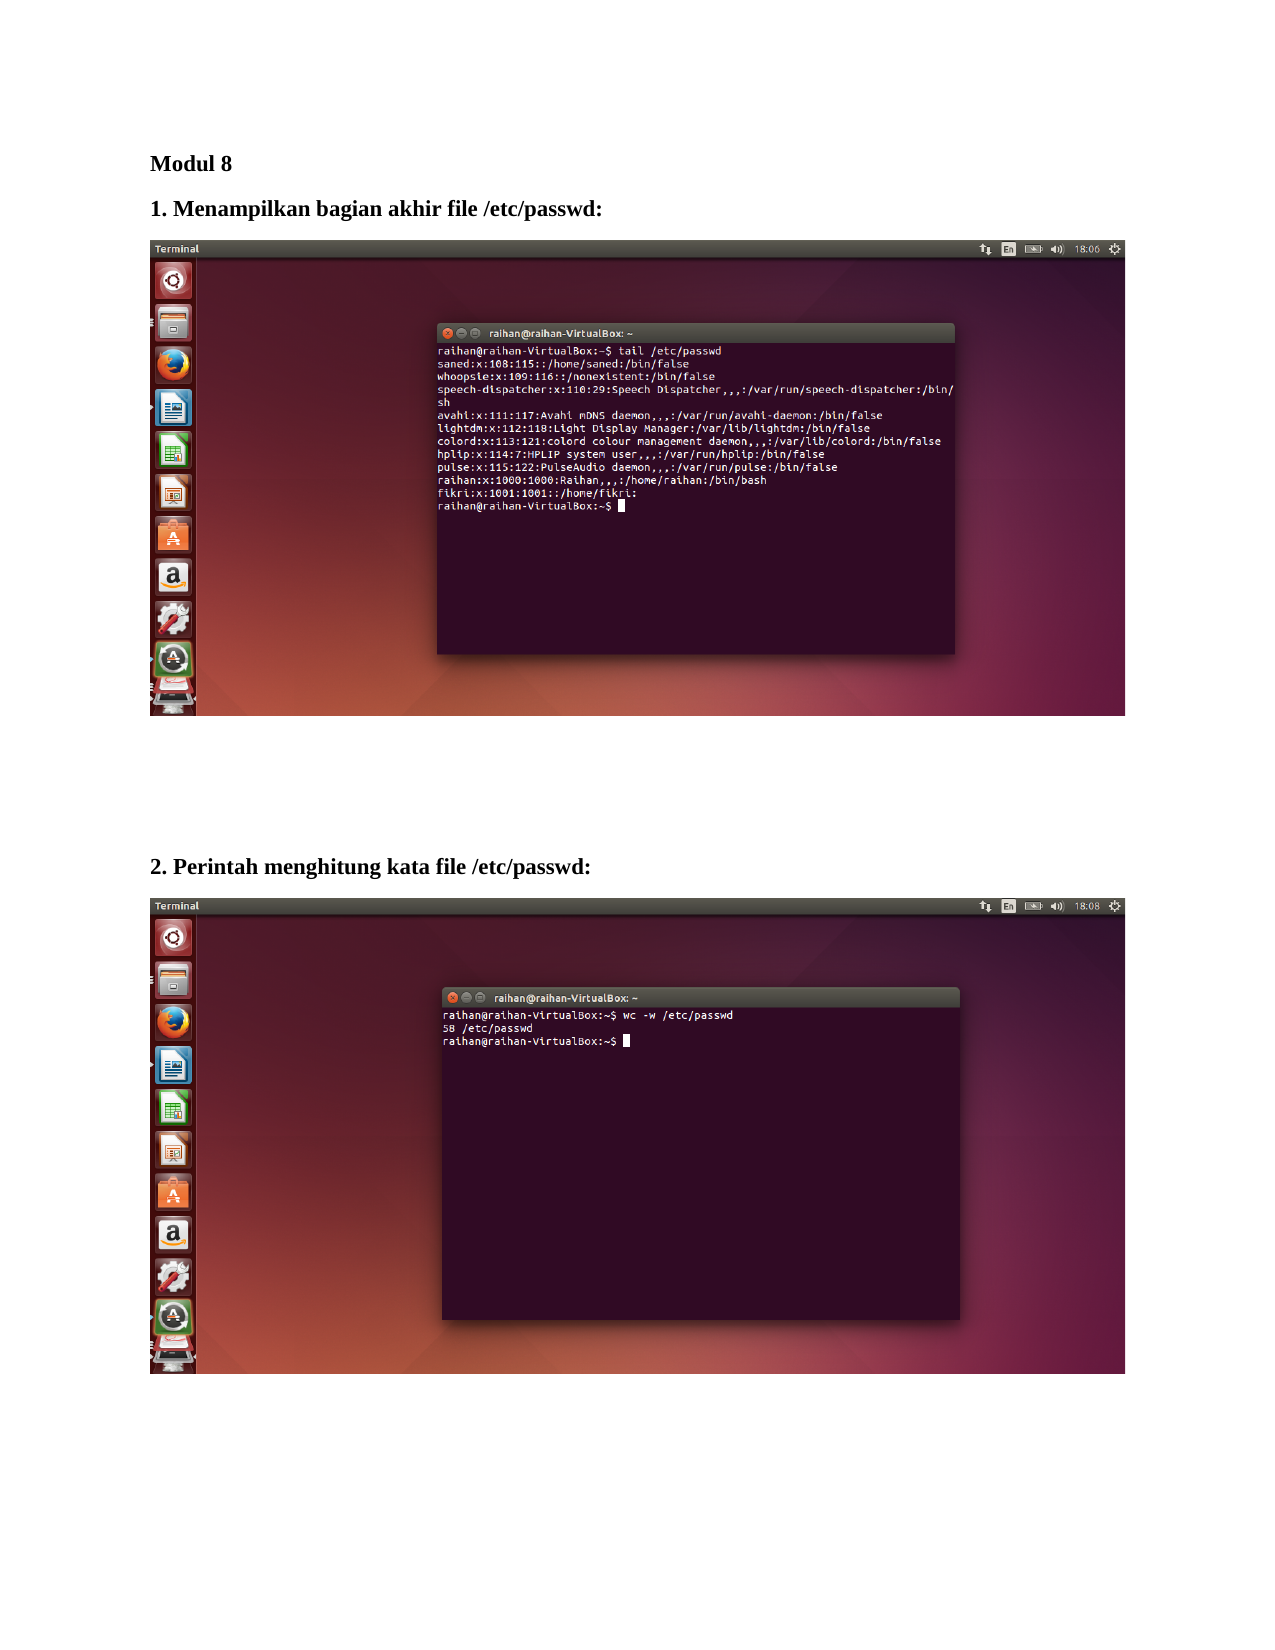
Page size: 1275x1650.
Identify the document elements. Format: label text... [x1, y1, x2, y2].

text Modul 8 [150, 150, 1125, 176]
text 2. Perintah menghitung kata file /etc/passwd: [150, 853, 1125, 879]
text 1. Menampilkan bagian akhir file /etc/passwd: [150, 195, 1125, 221]
picture [150, 898, 1125, 1374]
picture [150, 240, 1125, 716]
